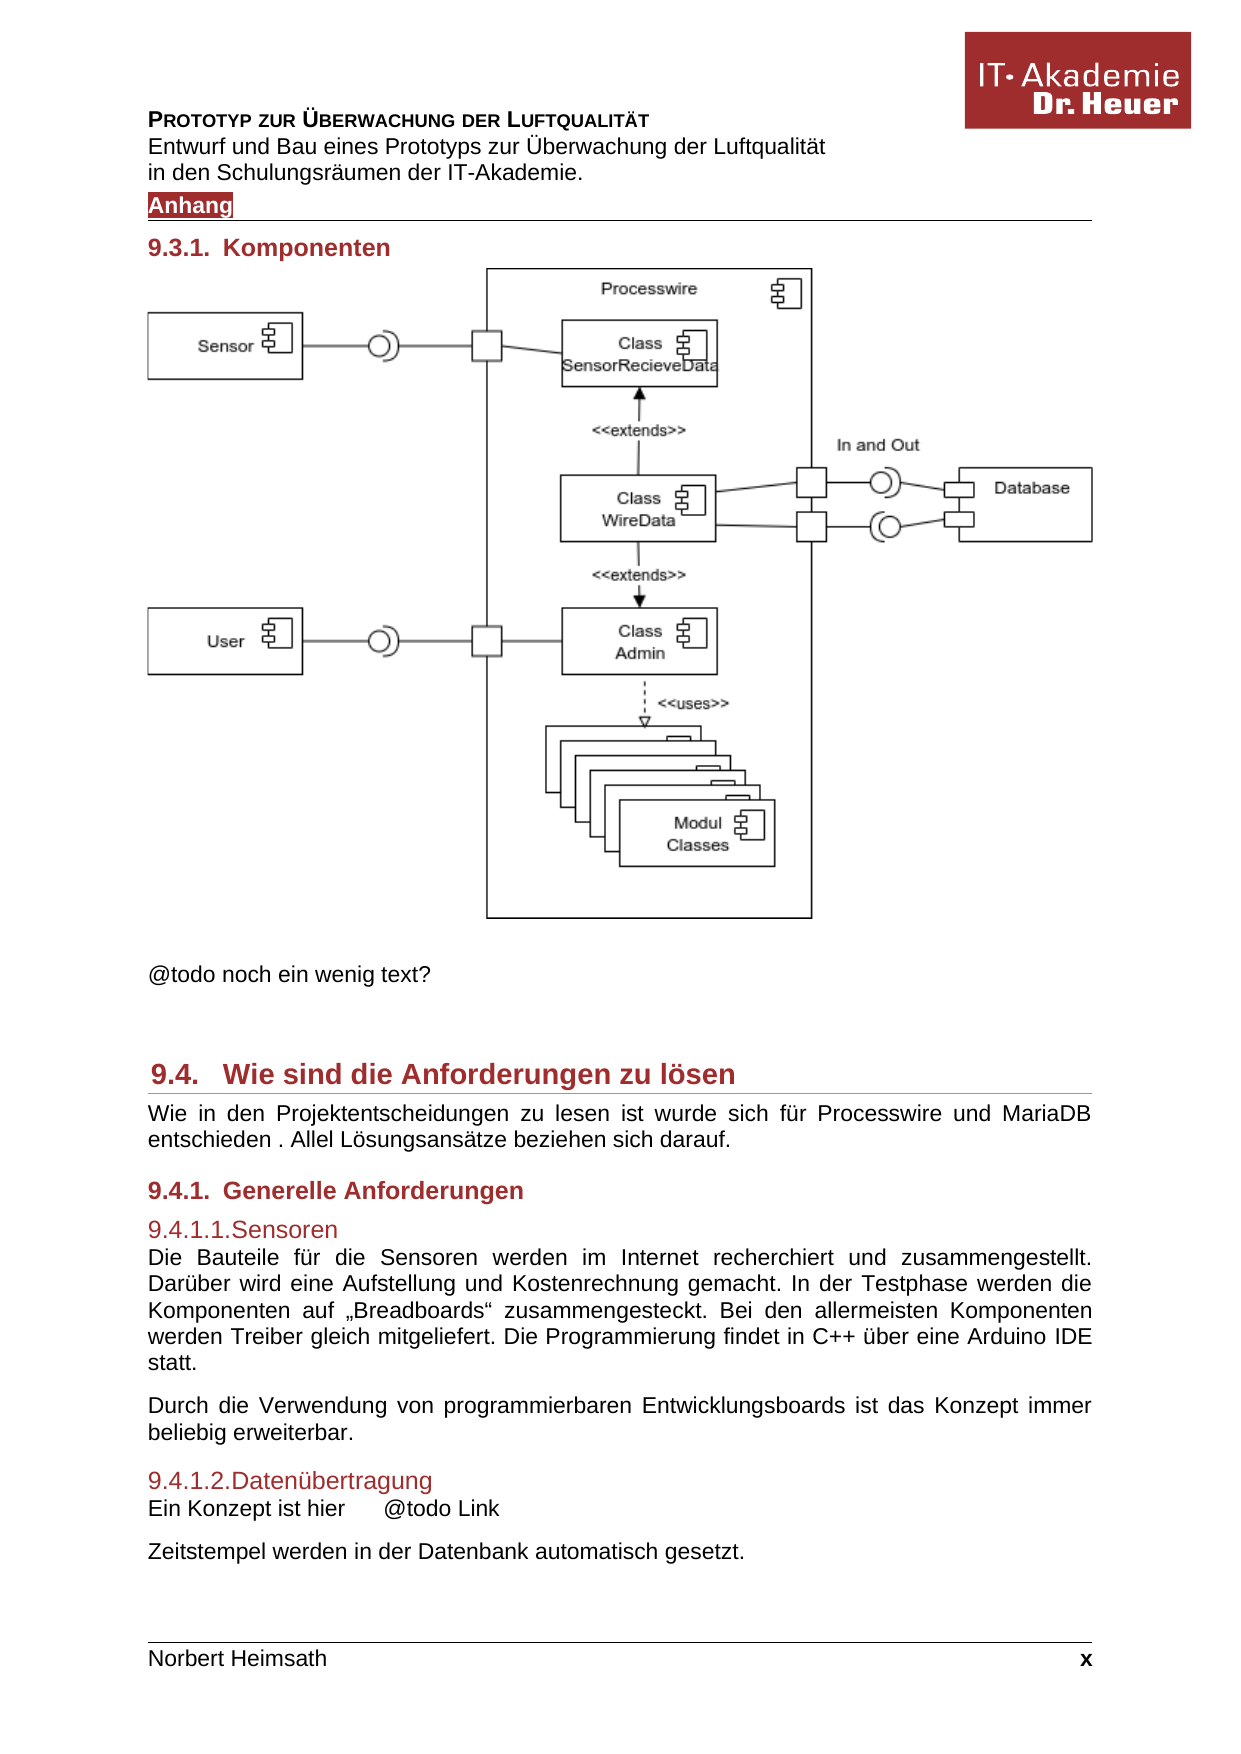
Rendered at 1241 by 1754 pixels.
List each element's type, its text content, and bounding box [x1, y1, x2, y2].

subtitle Wie sind die Anforderungen zu lösen [148, 1054, 1092, 1093]
text Zeitstempel werden in der Datenbank automatisch gesetzt. [148, 1538, 1092, 1564]
subtitle Datenübertragung [148, 1466, 1092, 1494]
text @todo noch ein wenig text? [148, 961, 1092, 988]
text Wie in den Projektentscheidungen zu lesen ist wurde sich für Processwire und MariaDB entschieden . Allel Lösungsansätze beziehen sich darauf. [148, 1100, 1092, 1153]
subtitle Komponenten [148, 233, 1092, 262]
text Die Bauteile für die Sensoren werden im Internet recherchiert und zusammengestellt. Darüber wird eine Aufstellung und Kostenrechnung gemacht. In der Testphase werden die Komponenten auf „Breadboards“ zusammengesteckt. Bei den allermeisten Komponenten werden Treiber gleich mitgeliefert. Die Programmierung findet in C++ über eine Arduino IDE statt. [148, 1244, 1092, 1376]
picture [147, 268, 1093, 919]
text Durch die Verwendung von programmierbaren Entwicklungsboards ist das Konzept immer beliebig erweiterbar. [148, 1392, 1092, 1445]
subtitle Generelle Anforderungen [148, 1176, 1092, 1204]
subtitle Sensoren [148, 1215, 1092, 1244]
text Ein Konzept ist hier @todo Link [148, 1494, 1092, 1521]
